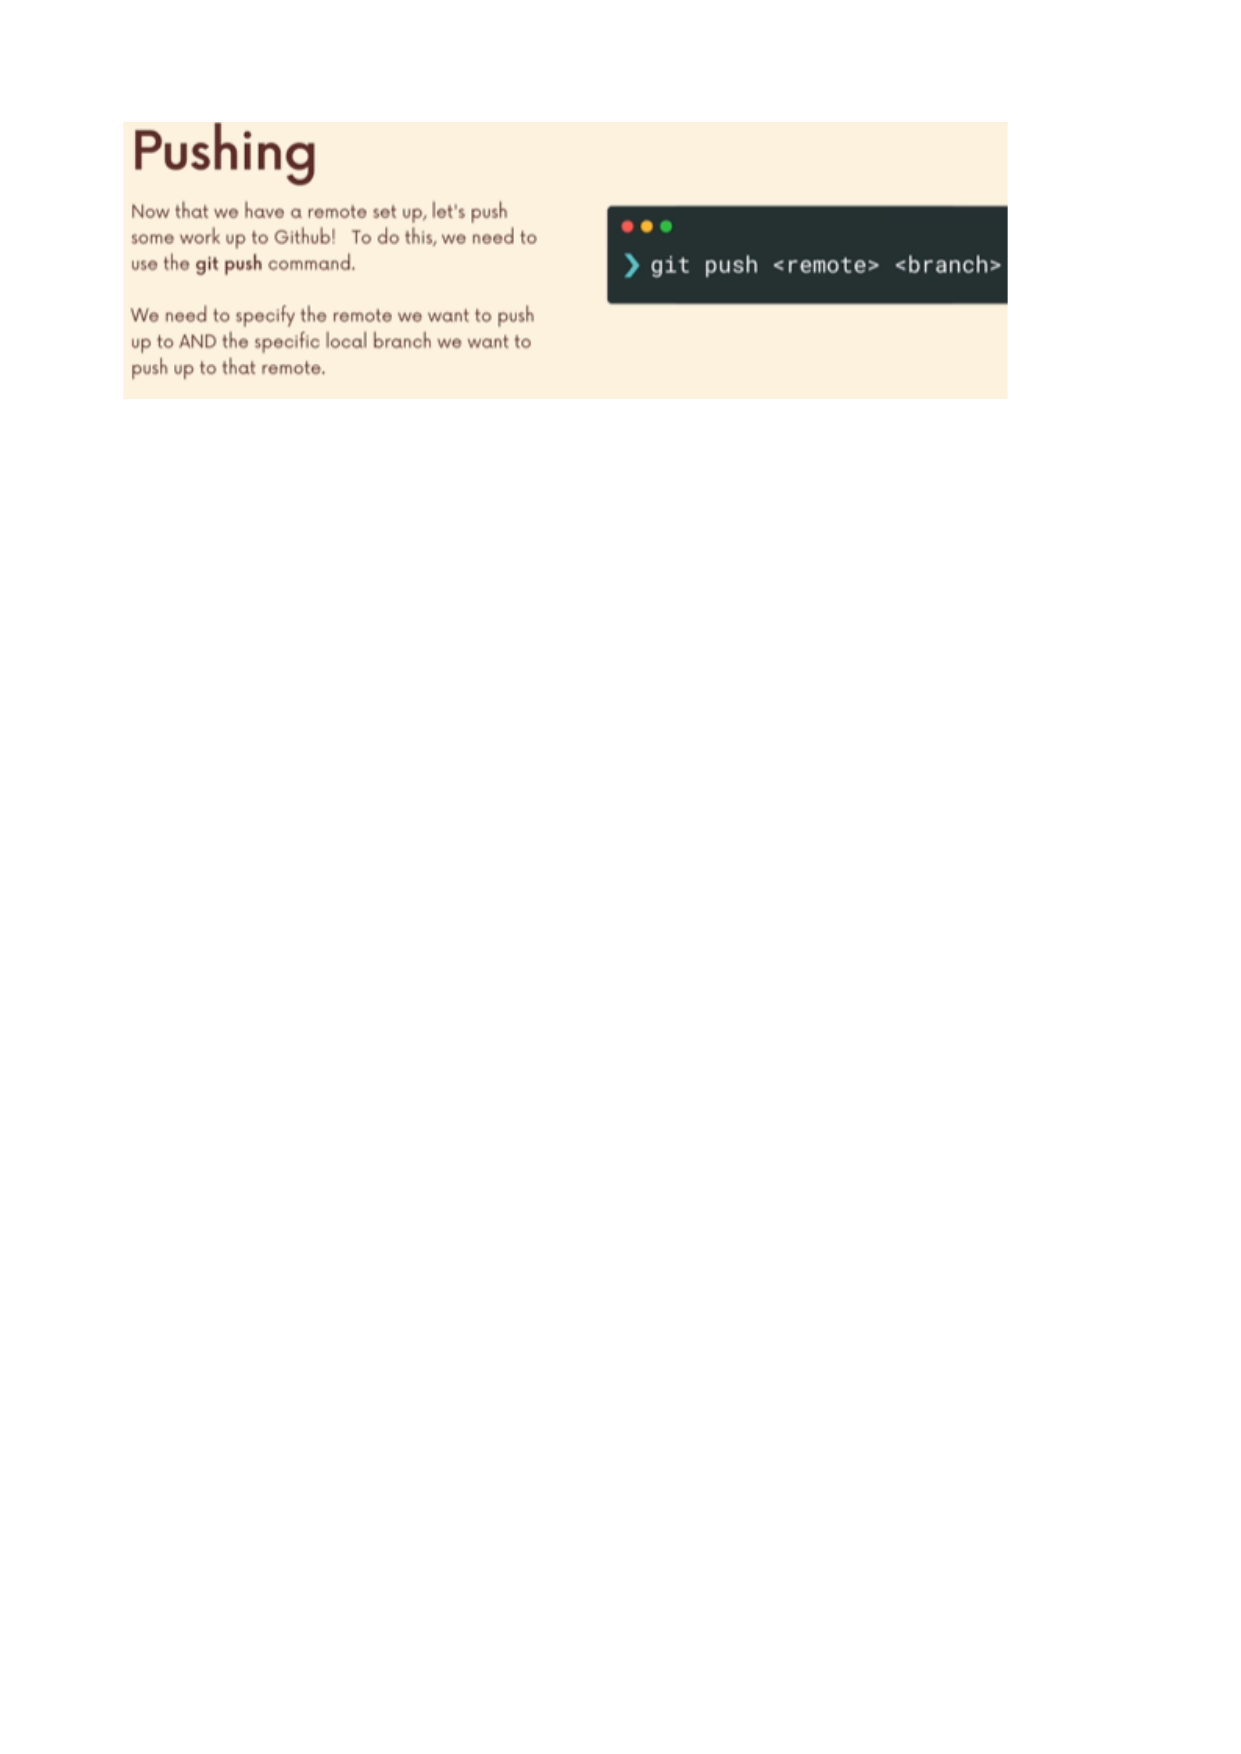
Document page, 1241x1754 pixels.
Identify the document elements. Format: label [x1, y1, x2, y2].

picture [123, 122, 1008, 399]
